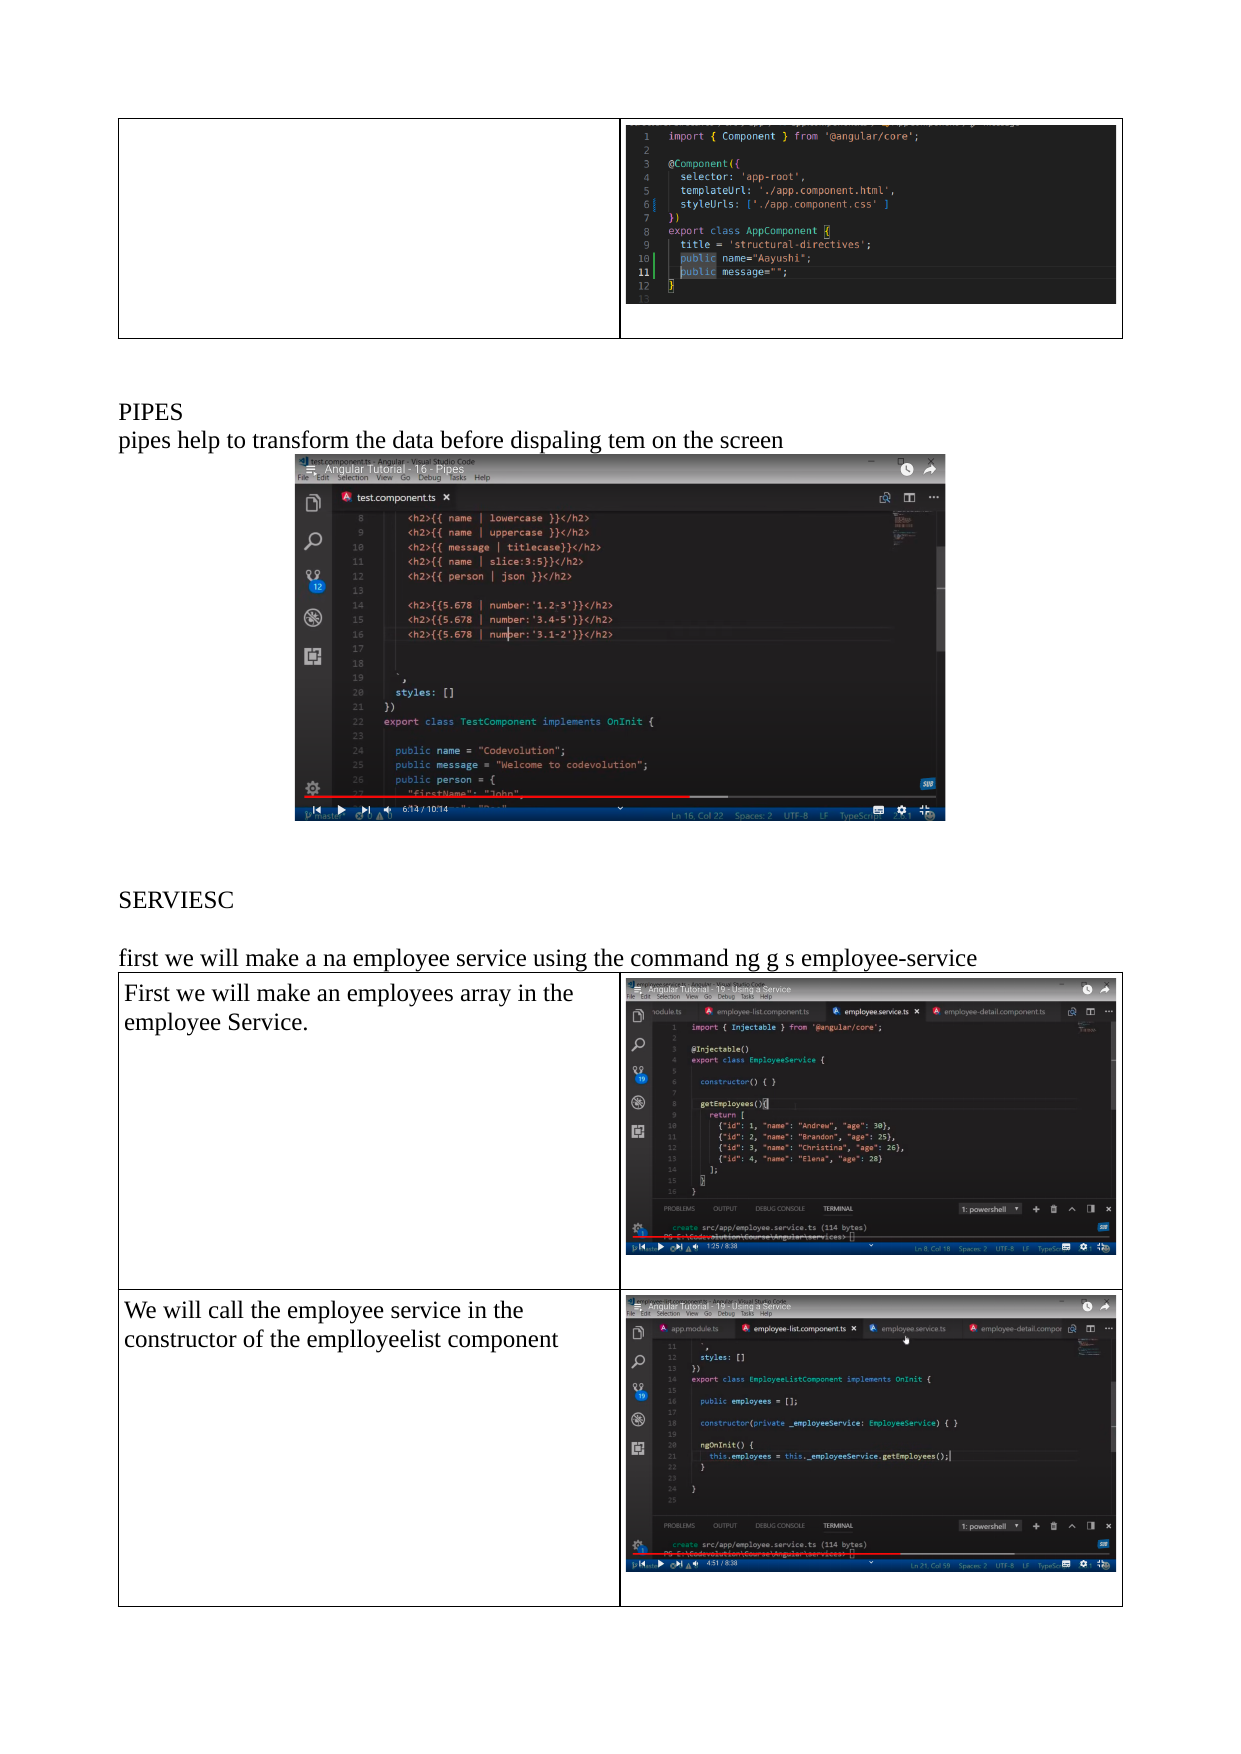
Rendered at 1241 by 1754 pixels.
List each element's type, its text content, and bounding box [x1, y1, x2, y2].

picture [625, 978, 1117, 1255]
table_cell [621, 119, 1122, 338]
picture [294, 454, 946, 821]
table_cell We will call the employee service in the constructor of the emplloyeelist component [119, 1290, 619, 1606]
picture [625, 125, 1117, 304]
table_header First we will make an employees array in the employee Service. [119, 973, 619, 1289]
table_header [621, 973, 1122, 1289]
text SERVIESC [118, 454, 1122, 914]
text pipes help to transform the data before dispaling tem on the screen [118, 425, 1122, 454]
text PIPES [118, 397, 1122, 425]
table_cell [621, 1290, 1122, 1606]
text first we will make a na employee service using the command ng g s employee-service [118, 943, 1122, 972]
table_cell [119, 119, 619, 338]
picture [625, 1295, 1117, 1572]
